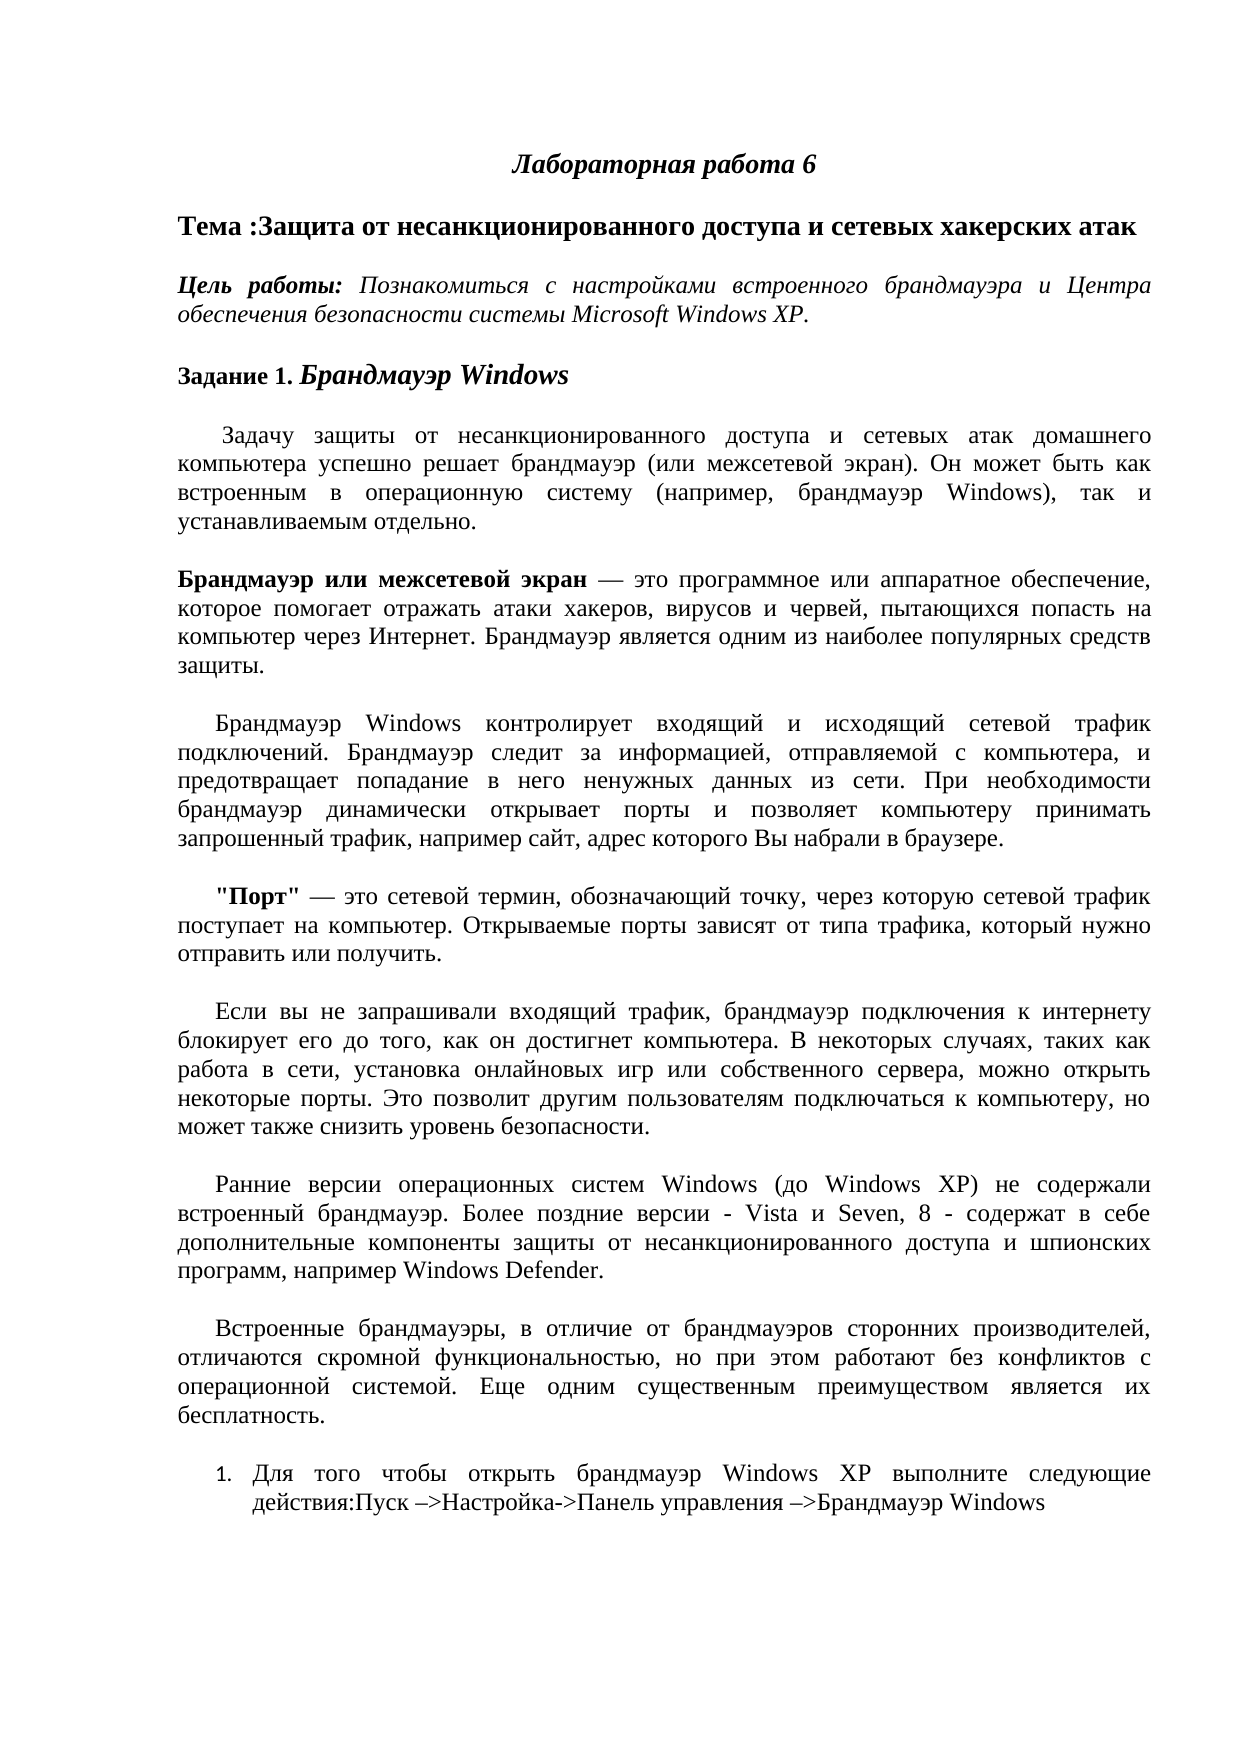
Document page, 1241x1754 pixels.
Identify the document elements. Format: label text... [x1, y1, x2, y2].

text Брандмауэр или межсетевой экран — это программное или аппаратное обеспечение, которое помогает отражать атаки хакеров, вирусов и червей, пытающихся попасть на компьютер через Интернет. Брандмауэр является одним из наиболее популярных средств защиты. [177, 564, 1152, 679]
subtitle Лабораторная работа 6 [177, 147, 1152, 180]
text Задачу защиты от несанкционированного доступа и сетевых атак домашнего компьютера успешно решает брандмауэр (или межсетевой экран). Он может быть как встроенным в операционную систему (например, брандмауэр Windows), так и устанавливаемым отдельно. [177, 420, 1152, 535]
text "Порт" — это сетевой термин, обозначающий точку, через которую сетевой трафик поступает на компьютер. Открываемые порты зависят от типа трафика, который нужно отправить или получить. [177, 881, 1152, 967]
text Встроенные брандмауэры, в отличие от брандмауэров сторонних производителей, отличаются скромной функциональностью, но при этом работают без конфликтов с операционной системой. Еще одним существенным преимуществом является их бесплатность. [177, 1313, 1152, 1428]
subtitle Тема :Защита от несанкционированного доступа и сетевых хакерских атак [177, 209, 1152, 241]
text Если вы не запрашивали входящий трафик, брандмауэр подключения к интернету блокирует его до того, как он достигнет компьютера. В некоторых случаях, таких как работа в сети, установка онлайновых игр или собственного сервера, можно открыть некоторые порты. Это позволит другим пользователям подключаться к компьютеру, но может также снизить уровень безопасности. [177, 996, 1152, 1140]
text Ранние версии операционных систем Windows (до Windows XP) не содержали встроенный брандмауэр. Более поздние версии - Vista и Seven, 8 - содержат в себе дополнительные компоненты защиты от несанкционированного доступа и шпионских программ, например Windows Defender. [177, 1169, 1152, 1284]
text Цель работы: Познакомиться с настройками встроенного брандмауэра и Центра обеспечения безопасности системы Microsoft Windows XP. [177, 270, 1152, 328]
list Для того чтобы открыть брандмауэр Windows XP выполните следующие действия:Пуск –>Настройка->Панель управления –>Брандмауэр Windows [215, 1458, 1152, 1516]
text Брандмауэр Windows контролирует входящий и исходящий сетевой трафик подключений. Брандмауэр следит за информацией, отправляемой с компьютера, и предотвращает попадание в него ненужных данных из сети. При необходимости брандмауэр динамически открывает порты и позволяет компьютеру принимать запрошенный трафик, например сайт, адрес которого Вы набрали в браузере. [177, 708, 1152, 852]
subtitle Задание 1. Брандмауэр Windows [177, 357, 1152, 391]
